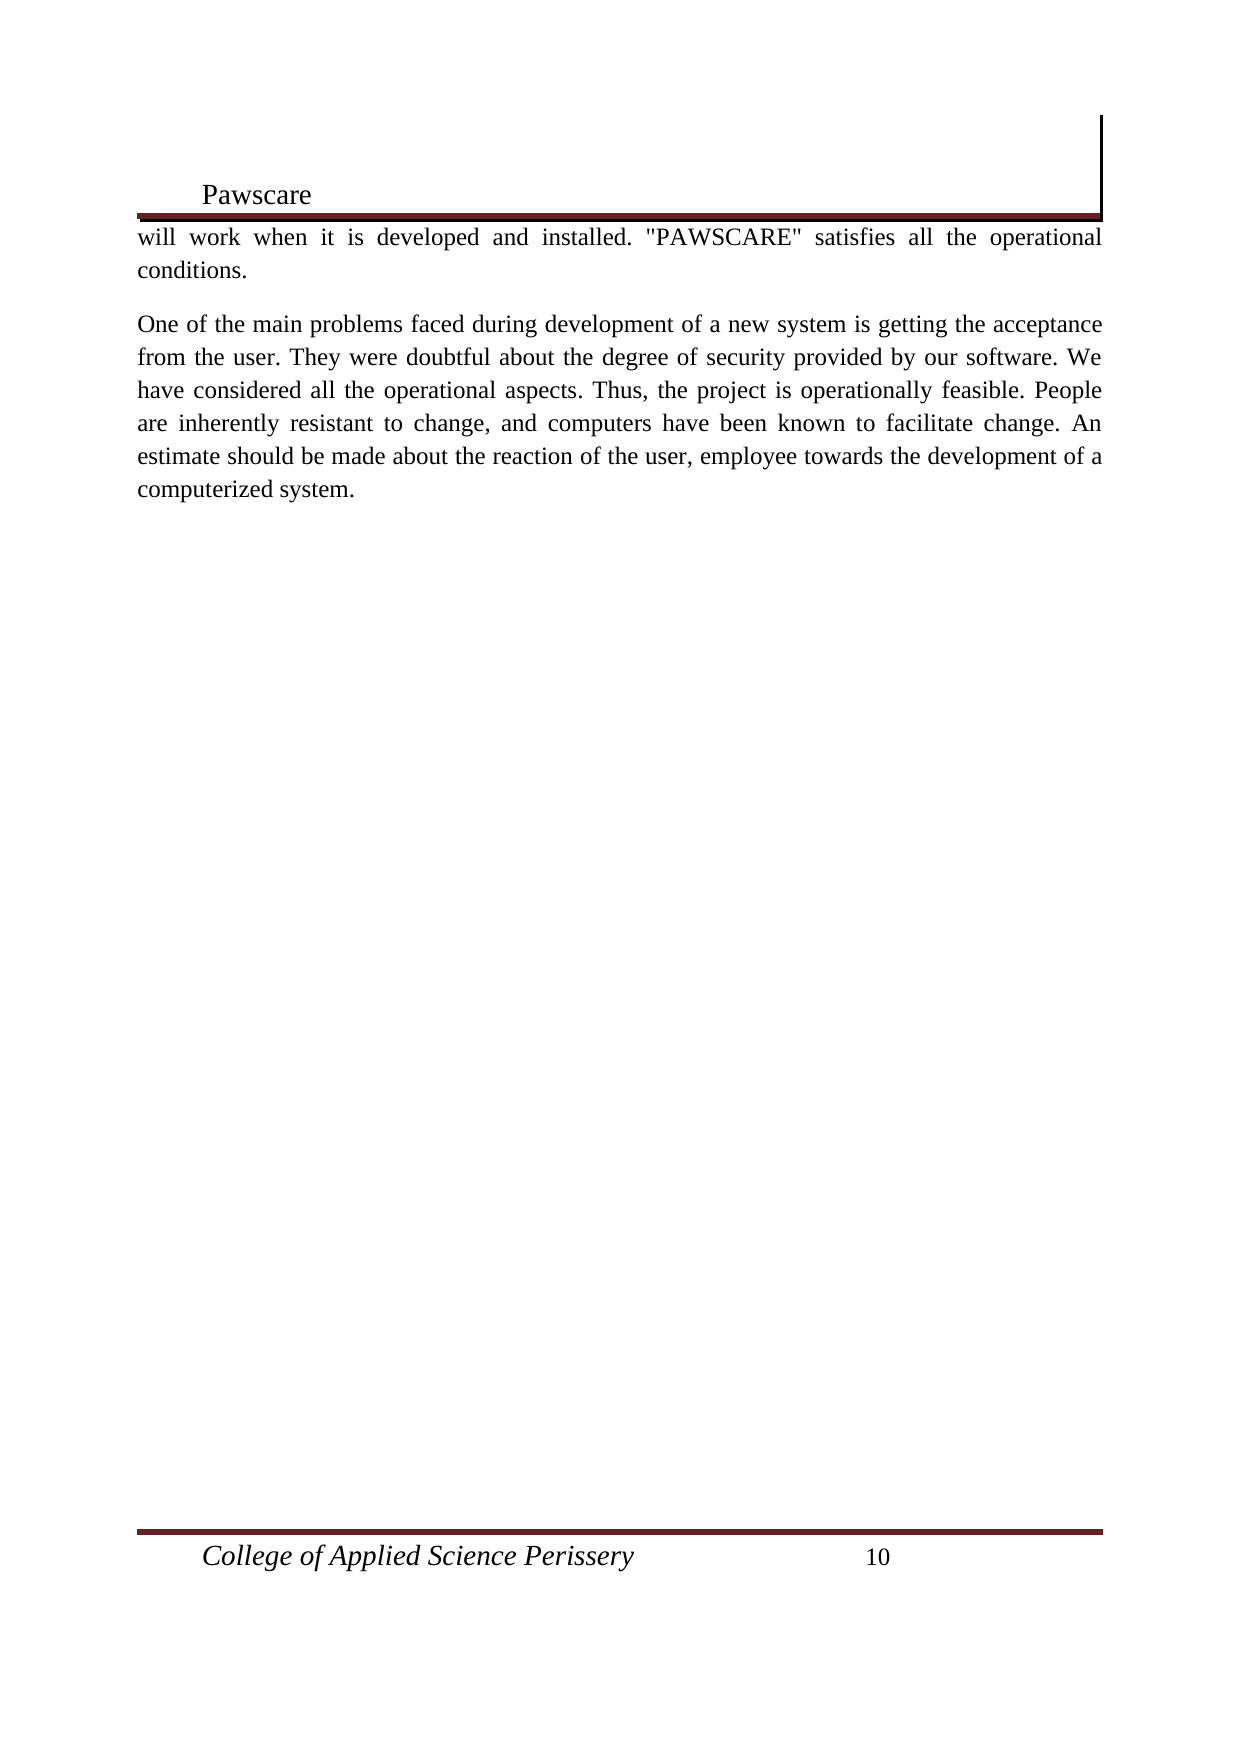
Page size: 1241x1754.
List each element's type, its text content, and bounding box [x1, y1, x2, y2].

text will work when it is developed and installed. "PAWSCARE" satisfies all the operational conditions. [137, 222, 1103, 283]
text One of the main problems faced during development of a new system is getting the acceptance from the user. They were doubtful about the degree of security provided by our software. We have considered all the operational aspects. Thus, the project is operationally feasible. People are inherently resistant to change, and computers have been known to facilitate change. An estimate should be made about the reaction of the user, employee towards the development of a computerized system. [137, 309, 1103, 502]
